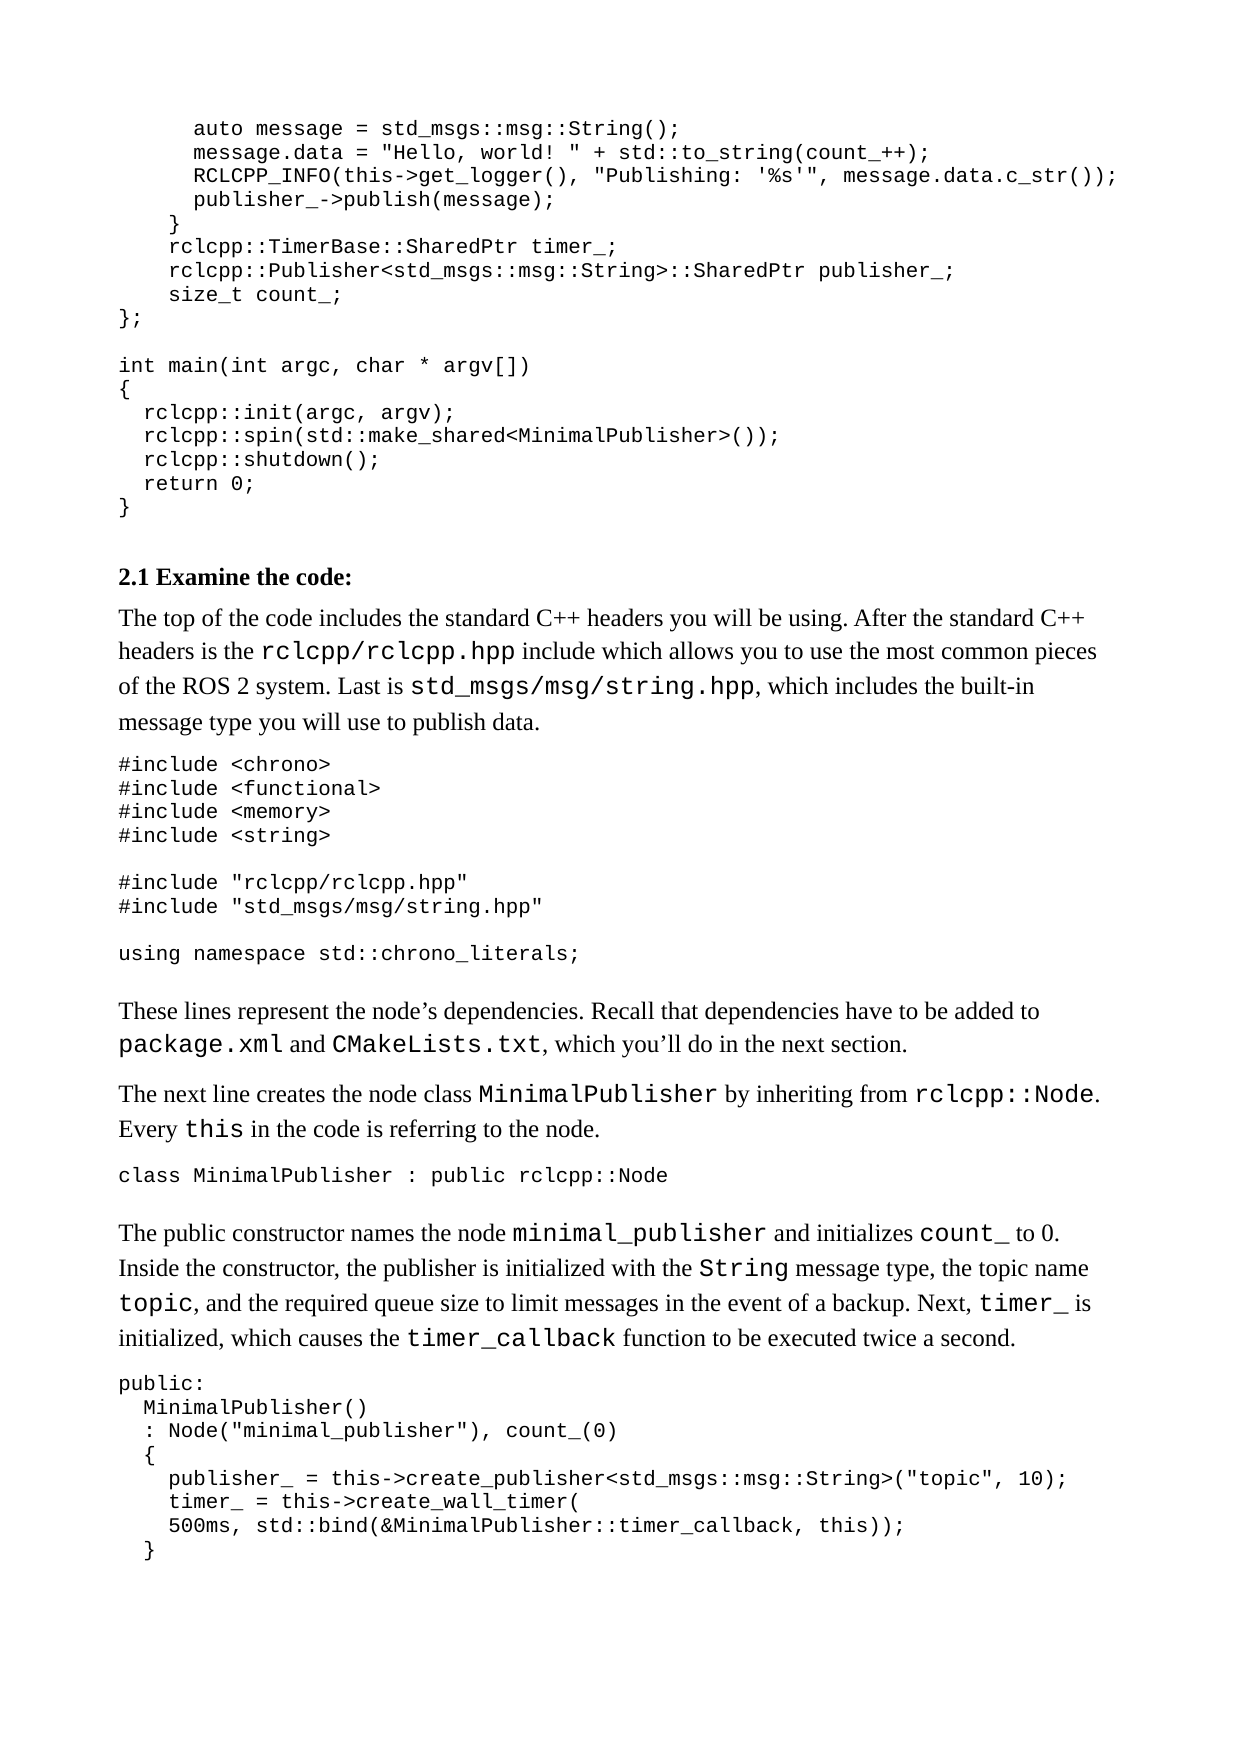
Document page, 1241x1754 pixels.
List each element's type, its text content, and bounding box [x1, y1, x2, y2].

text size_t count_; [118, 284, 1122, 307]
text #include "rclcpp/rclcpp.hpp" [118, 872, 1122, 896]
text { [118, 1444, 1122, 1468]
text : Node("minimal_publisher"), count_(0) [118, 1420, 1122, 1444]
text The top of the code includes the standard C++ headers you will be using. After the standard C++ headers is the rclcpp/rclcpp.hpp include which allows you to use the most common pieces of the ROS 2 system. Last is std_msgs/msg/string.hpp, which includes the built-in message type you will use to publish data. [118, 603, 1122, 735]
text timer_ = this->create_wall_timer( [118, 1491, 1122, 1515]
subtitle 2.1 Examine the code: [118, 562, 1122, 591]
text } [118, 213, 1122, 236]
text rclcpp::init(argc, argv); [118, 402, 1122, 426]
text rclcpp::spin(std::make_shared<MinimalPublisher>()); [118, 426, 1122, 449]
text message.data = "Hello, world! " + std::to_string(count_++); [118, 142, 1122, 165]
text The next line creates the node class MinimalPublisher by inheriting from rclcpp::Node. Every this in the code is referring to the node. [118, 1079, 1122, 1145]
text #include "std_msgs/msg/string.hpp" [118, 896, 1122, 920]
text using namespace std::chrono_literals; [118, 943, 1122, 967]
text } [118, 1538, 1122, 1562]
text class MinimalPublisher : public rclcpp::Node [118, 1164, 1122, 1188]
text rclcpp::TimerBase::SharedPtr timer_; [118, 236, 1122, 260]
text int main(int argc, char * argv[]) [118, 354, 1122, 378]
text rclcpp::shutdown(); [118, 449, 1122, 473]
text #include <functional> [118, 778, 1122, 801]
text }; [118, 307, 1122, 331]
text publisher_->publish(message); [118, 189, 1122, 213]
text RCLCPP_INFO(this->get_logger(), "Publishing: '%s'", message.data.c_str()); [118, 165, 1122, 189]
text } [118, 496, 1122, 520]
text return 0; [118, 473, 1122, 496]
text The public constructor names the node minimal_publisher and initializes count_ to 0. Inside the constructor, the publisher is initialized with the String message type, the topic name topic, and the required queue size to limit messages in the event of a backup. Next, timer_ is initialized, which causes the timer_callback function to be executed twice a second. [118, 1218, 1122, 1354]
text rclcpp::Publisher<std_msgs::msg::String>::SharedPtr publisher_; [118, 260, 1122, 284]
text auto message = std_msgs::msg::String(); [118, 118, 1122, 142]
text #include <chrono> [118, 754, 1122, 778]
text MinimalPublisher() [118, 1397, 1122, 1420]
text public: [118, 1373, 1122, 1397]
text These lines represent the node’s dependencies. Recall that dependencies have to be added to package.xml and CMakeLists.txt, which you’ll do in the next section. [118, 996, 1122, 1060]
text 500ms, std::bind(&MinimalPublisher::timer_callback, this)); [118, 1515, 1122, 1538]
text #include <memory> [118, 801, 1122, 825]
text publisher_ = this->create_publisher<std_msgs::msg::String>("topic", 10); [118, 1468, 1122, 1491]
text { [118, 378, 1122, 402]
text #include <string> [118, 825, 1122, 849]
